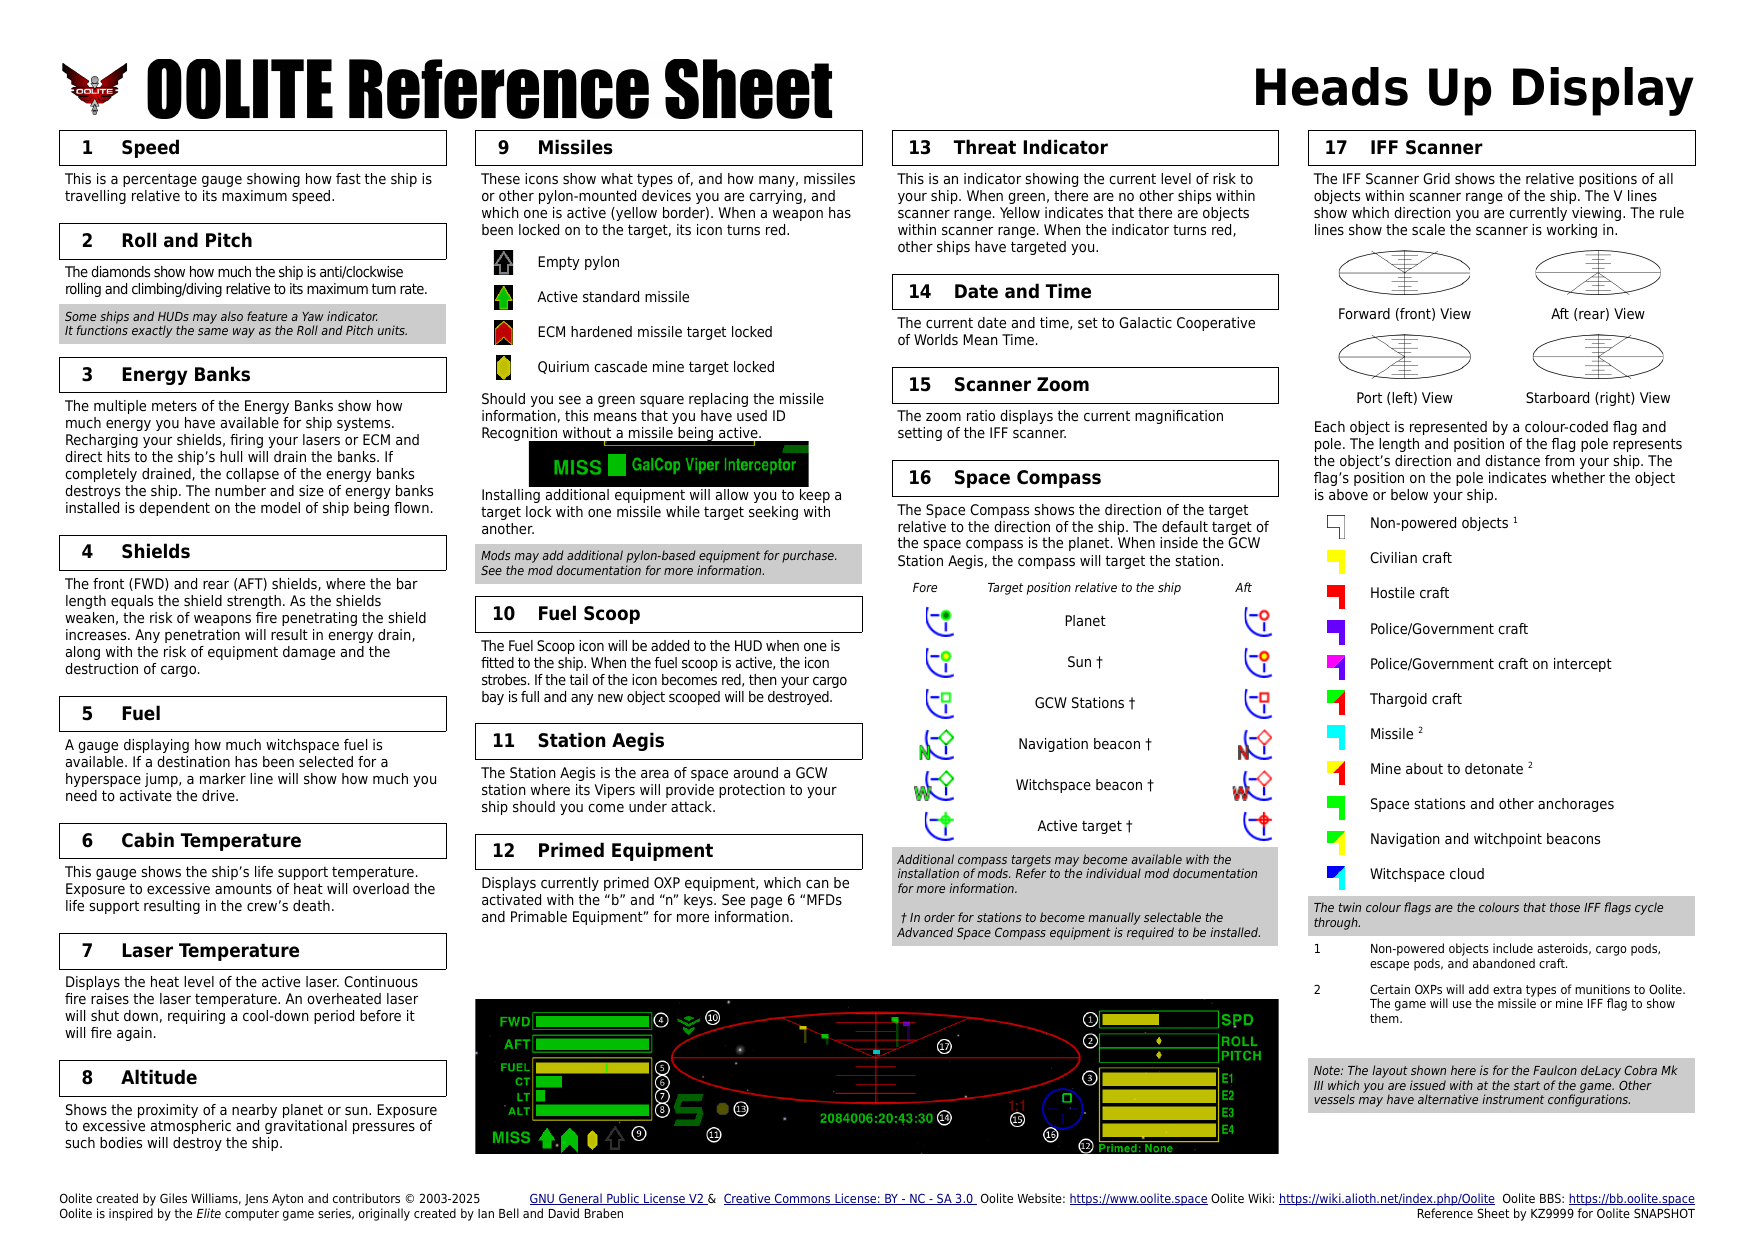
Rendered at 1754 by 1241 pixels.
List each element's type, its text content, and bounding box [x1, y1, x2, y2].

table_cell [892, 724, 960, 765]
picture [147, 59, 833, 119]
picture [1243, 811, 1273, 841]
table_header 8 [60, 1061, 115, 1096]
picture [1327, 585, 1345, 609]
table_cell The multiple meters of the Energy Banks show how much energy you have available for ship systems. Recharging your shields, firing your lasers or ECM and direct hits to the ship’s hull will drain the banks. If completely drained, the collapse of the energy banks destroys the ship. The number and size of energy banks installed is dependent on the model of ship being flown. [59, 393, 446, 523]
picture [475, 999, 1279, 1154]
table_cell Displays the heat level of the active laser. Continuous fire raises the laser temperature. An overheated laser will shut down, requiring a cool-down period before it will fire again. [59, 970, 446, 1048]
table_cell This is a percentage gauge showing how fast the ship is travelling relative to its maximum speed. [59, 166, 446, 211]
table_cell [1308, 650, 1364, 685]
table_cell [1210, 642, 1278, 683]
table_header 6 [60, 824, 115, 858]
table_cell ECM hardened missile target locked [532, 315, 862, 350]
table_header IFF Scanner [1364, 131, 1695, 165]
table_header 7 [60, 934, 115, 968]
table_cell Forward (front) View [1308, 301, 1501, 329]
table_cell Thargoid craft [1364, 685, 1695, 720]
picture [1327, 796, 1345, 820]
picture [926, 688, 955, 719]
table_cell The zoom ratio displays the current magnification setting of the IFF scanner. [892, 404, 1278, 448]
table_cell Should you see a green square replacing the missile information, this means that you have used ID Recognition without a missile being active. Installing additional equipment will allow you to keep a target lock with one missile while target seeking with another. [475, 385, 862, 543]
picture [1232, 770, 1273, 801]
table_cell Some ships and HUDs may also feature a Yaw indicator. It functions exactly the same way as the Roll and Pitch units. [59, 304, 446, 344]
table_cell [1308, 861, 1364, 896]
table_cell [1308, 790, 1364, 825]
picture [1535, 250, 1661, 295]
table_cell Fore [892, 575, 960, 601]
table_cell The diamonds show how much the ship is anti/clockwise rolling and climbing/diving relative to its maximum turn rate. [59, 260, 446, 304]
table_cell [1308, 825, 1364, 861]
picture [1327, 620, 1345, 645]
table_cell Port (left) View [1308, 385, 1501, 413]
table_cell Mods may add additional pylon-based equipment for purchase. See the mod documentation for more information. [475, 544, 862, 584]
picture [494, 320, 513, 345]
table_header Date and Time [948, 275, 1278, 309]
table_cell Hostile craft [1364, 580, 1695, 615]
table_cell These icons show what types of, and how many, missiles or other pylon-mounted devices you are carrying, and which one is active (yellow border). When a weapon has been locked on to the target, its icon turns red. [475, 166, 862, 245]
table_cell The current date and time, set to Galactic Cooperative of Worlds Mean Time. [892, 310, 1278, 355]
table_cell [892, 601, 960, 642]
table_cell Each object is represented by a colour-coded flag and pole. The length and position of the flag pole represents the object’s direction and distance from your ship. The flag’s position on the pole indicates whether the object is above or below your ship. [1308, 413, 1695, 509]
picture [494, 285, 513, 310]
table_cell [1210, 724, 1278, 765]
table_cell [1501, 245, 1695, 301]
table_header 12 [476, 835, 532, 869]
table_header Station Aegis [532, 724, 862, 759]
table_header Missiles [532, 131, 862, 165]
table_cell The Fuel Scoop icon will be added to the HUD when one is fitted to the ship. When the fuel scoop is active, the icon strobes. If the tail of the icon becomes red, then your cargo bay is full and any new object scooped will be destroyed. [475, 633, 862, 711]
picture [926, 647, 955, 678]
table_header Fuel Scoop [532, 597, 862, 632]
table_header Energy Banks [115, 358, 446, 392]
picture [914, 770, 955, 801]
table_cell [892, 642, 960, 683]
table_cell Note: The layout shown here is for the Faulcon deLacy Cobra Mk III which you are issued with at the start of the game. Other vessels may have alternative instrument configurations. [1308, 1058, 1695, 1113]
picture [926, 606, 955, 637]
table_cell [1308, 580, 1364, 615]
table_cell Aft (rear) View [1501, 301, 1695, 329]
table_cell [1210, 806, 1278, 847]
table_header 5 [60, 697, 115, 731]
table_cell Civilian craft [1364, 545, 1695, 580]
table_header Threat Indicator [948, 131, 1278, 165]
table_cell Missile 2 [1364, 720, 1695, 755]
table_cell Certain OXPs will add extra types of munitions to Oolite. The game will use the missile or mine IFF flag to show them. [1364, 977, 1695, 1032]
table_cell Active target † [960, 806, 1210, 847]
table_cell Additional compass targets may become available with the installation of mods. Refer to the individual mod documentation for more information. † In order for stations to become manually selectable the Advanced Space Compass equipment is required to be installed. [892, 847, 1278, 946]
table_cell Target position relative to the ship [960, 575, 1210, 601]
table_cell This is an indicator showing the current level of risk to your ship. When green, there are no other ships within scanner range. Yellow indicates that there are objects within scanner range. When the indicator turns red, other ships have targeted you. [892, 166, 1278, 262]
table_cell Shows the proximity of a nearby planet or sun. Exposure to excessive atmospheric and gravitational pressures of such bodies will destroy the ship. [59, 1097, 446, 1158]
table_header Space Compass [948, 461, 1278, 496]
table_cell Displays currently primed OXP equipment, which can be activated with the “b” and “n” keys. See page 6 “MFDs and Primable Equipment” for more information. [475, 870, 862, 931]
picture [1327, 690, 1345, 715]
picture [1327, 550, 1345, 574]
table_header Roll and Pitch [115, 224, 446, 258]
picture [1327, 725, 1345, 750]
table_cell 1 [1308, 936, 1364, 977]
table_header 15 [893, 368, 948, 402]
table_cell [1308, 1032, 1695, 1058]
picture [493, 250, 514, 275]
table_cell Navigation beacon † [960, 724, 1210, 765]
table_cell Quirium cascade mine target locked [532, 350, 862, 385]
table_cell [1308, 615, 1364, 650]
table_cell [1308, 685, 1364, 720]
table_cell [1308, 329, 1501, 385]
table_cell Police/Government craft on intercept [1364, 650, 1695, 685]
table_cell Planet [960, 601, 1210, 642]
table_header 4 [60, 536, 115, 570]
picture [1327, 761, 1345, 785]
table_cell Witchspace beacon † [960, 765, 1210, 806]
table_cell The IFF Scanner Grid shows the relative positions of all objects within scanner range of the ship. The V lines show which direction you are currently viewing. The rule lines show the scale the scanner is working in. [1308, 166, 1695, 245]
table_cell [892, 765, 960, 806]
picture [1327, 866, 1345, 890]
table_cell [1308, 720, 1364, 755]
table_header 17 [1309, 131, 1364, 165]
picture [1327, 831, 1345, 855]
table_cell Sun † [960, 642, 1210, 683]
picture [924, 811, 955, 841]
table_cell Witchspace cloud [1364, 861, 1695, 896]
picture [1244, 647, 1273, 678]
table_cell A gauge displaying how much witchspace fuel is available. If a destination has been selected for a hyperspace jump, a marker line will show how much you need to activate the drive. [59, 732, 446, 811]
picture [1327, 515, 1345, 539]
table_header 1 [60, 131, 115, 165]
table_cell The Space Compass shows the direction of the target relative to the direction of the ship. The default target of the space compass is the planet. When inside the GCW Station Aegis, the compass will target the station. [892, 497, 1278, 575]
picture [1532, 334, 1664, 379]
table_header 14 [893, 275, 948, 309]
table_cell Empty pylon [532, 245, 862, 280]
table_cell Non-powered objects include asteroids, cargo pods, escape pods, and abandoned craft. [1364, 936, 1695, 977]
table_cell The twin colour flags are the colours that those IFF flags cycle through. [1308, 896, 1695, 936]
table_cell Non-powered objects 1 [1364, 510, 1695, 544]
table_cell GCW Stations † [960, 683, 1210, 724]
table_header Altitude [115, 1061, 446, 1096]
table_cell [475, 280, 532, 315]
table_cell [1308, 510, 1364, 544]
table_cell Mine about to detonate 2 [1364, 755, 1695, 790]
table_cell [475, 350, 532, 385]
picture [1244, 688, 1273, 719]
table_cell [1501, 329, 1695, 385]
table_header 2 [60, 224, 115, 258]
table_cell [1308, 755, 1364, 790]
picture [496, 355, 511, 380]
table_header 11 [476, 724, 532, 759]
table_header Laser Temperature [115, 934, 446, 968]
table_cell [1210, 683, 1278, 724]
table_cell [1210, 601, 1278, 642]
table_cell Space stations and other anchorages [1364, 790, 1695, 825]
table_cell Active standard missile [532, 280, 862, 315]
table_cell Police/Government craft [1364, 615, 1695, 650]
picture [61, 56, 128, 122]
table_header Scanner Zoom [948, 368, 1278, 402]
table_header 10 [476, 597, 532, 632]
table_header Speed [115, 131, 446, 165]
picture [528, 441, 809, 487]
table_cell [1210, 765, 1278, 806]
picture [1338, 250, 1470, 295]
table_cell 2 [1308, 977, 1364, 1032]
picture [919, 729, 955, 760]
table_cell This gauge shows the ship’s life support temperature. Exposure to excessive amounts of heat will overload the life support resulting in the crew’s death. [59, 859, 446, 921]
table_cell [1308, 245, 1501, 301]
picture [1238, 729, 1273, 760]
table_header 13 [893, 131, 948, 165]
table_cell Navigation and witchpoint beacons [1364, 825, 1695, 861]
table_cell [892, 806, 960, 847]
table_cell Starboard (right) View [1501, 385, 1695, 413]
table_header Shields [115, 536, 446, 570]
table_header 16 [893, 461, 948, 496]
table_cell The front (FWD) and rear (AFT) shields, where the bar length equals the shield strength. As the shields weaken, the risk of weapons fire penetrating the shield increases. Any penetration will result in energy drain, along with the risk of equipment damage and the destruction of cargo. [59, 571, 446, 684]
table_header 3 [60, 358, 115, 392]
table_cell The Station Aegis is the area of space around a GCW station where its Vipers will provide protection to your ship should you come under attack. [475, 760, 862, 821]
table_cell Aft [1210, 575, 1278, 601]
picture [1327, 655, 1345, 680]
table_cell [892, 683, 960, 724]
picture [1244, 606, 1273, 637]
table_cell [475, 315, 532, 350]
table_cell [1308, 545, 1364, 580]
table_header Fuel [115, 697, 446, 731]
table_header Cabin Temperature [115, 824, 446, 858]
table_cell [475, 245, 532, 280]
table_header Primed Equipment [532, 835, 862, 869]
picture [1338, 334, 1471, 379]
table_header 9 [476, 131, 532, 165]
